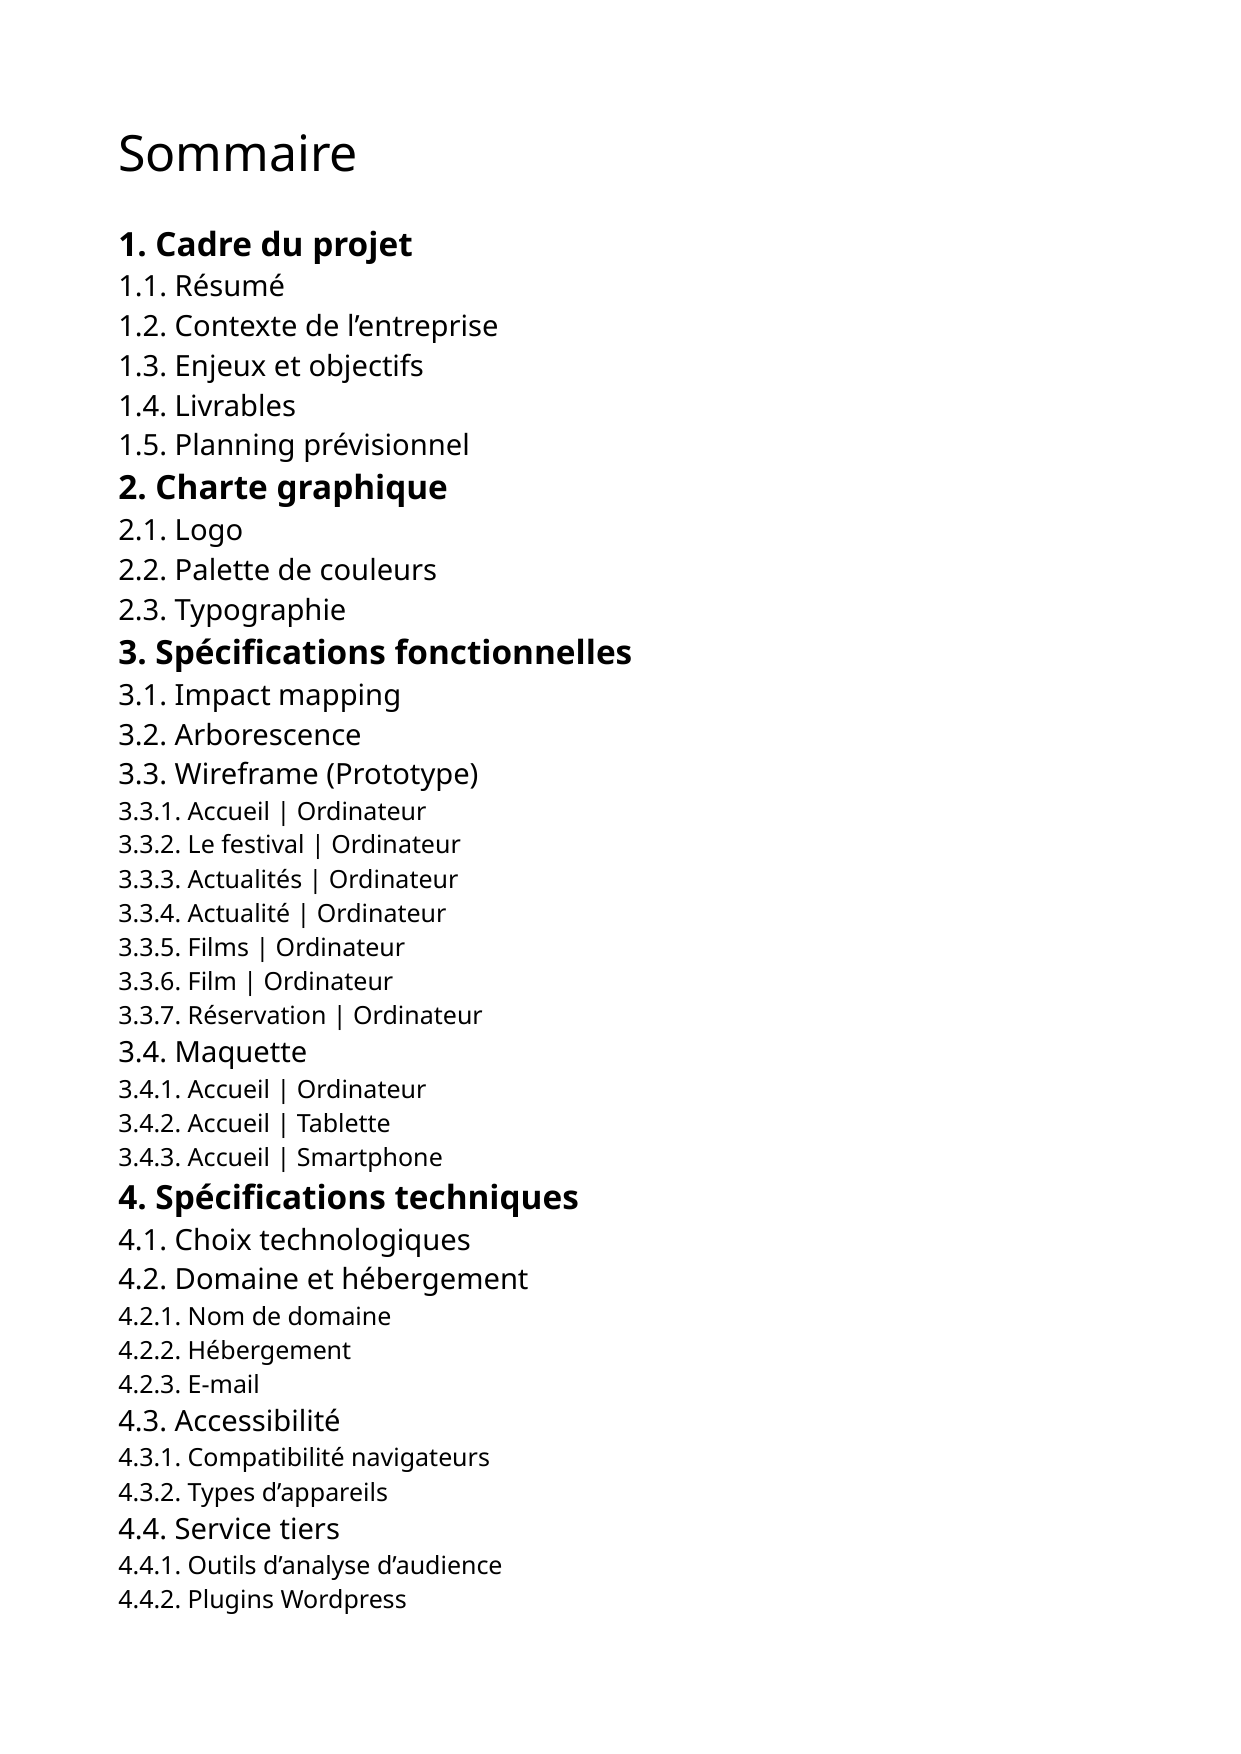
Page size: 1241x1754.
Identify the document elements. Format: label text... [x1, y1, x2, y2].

text 2.1. Logo [118, 509, 1122, 549]
text Sommaire [118, 118, 1122, 186]
text 2.2. Palette de couleurs [118, 549, 1122, 589]
text 3.4. Maquette [118, 1032, 1122, 1071]
text 1.2. Contexte de l’entreprise [118, 305, 1122, 345]
text 3.3.2. Le festival | Ordinateur [118, 827, 1122, 861]
text 3.3.1. Accueil | Ordinateur [118, 793, 1122, 827]
text 2.3. Typographie [118, 589, 1122, 629]
text 3.1. Impact mapping [118, 674, 1122, 714]
text 1.1. Résumé [118, 266, 1122, 305]
text 3.4.3. Accueil | Smartphone [118, 1139, 1122, 1173]
text 4. Spécifications techniques [118, 1173, 1122, 1219]
text 4.1. Choix technologiques [118, 1219, 1122, 1258]
text 3.3.3. Actualités | Ordinateur [118, 861, 1122, 895]
text 4.2.2. Hébergement [118, 1332, 1122, 1366]
text 3.3. Wireframe (Prototype) [118, 753, 1122, 793]
text 1.4. Livrables [118, 385, 1122, 424]
text 3.3.7. Réservation | Ordinateur [118, 997, 1122, 1032]
text 3.3.5. Films | Ordinateur [118, 929, 1122, 963]
text 4.3.1. Compatibilité navigateurs [118, 1440, 1122, 1474]
text 1.3. Enjeux et objectifs [118, 345, 1122, 385]
text 1.5. Planning prévisionnel [118, 424, 1122, 464]
text 4.4.1. Outils d’analyse d’audience [118, 1548, 1122, 1582]
text 4.2.3. E-mail [118, 1366, 1122, 1400]
text 4.3. Accessibilité [118, 1400, 1122, 1440]
text 4.4.2. Plugins Wordpress [118, 1582, 1122, 1616]
text 4.3.2. Types d’appareils [118, 1474, 1122, 1508]
text 3.4.1. Accueil | Ordinateur [118, 1071, 1122, 1105]
text 3.4.2. Accueil | Tablette [118, 1105, 1122, 1139]
text 1. Cadre du projet [118, 220, 1122, 266]
text 3.3.4. Actualité | Ordinateur [118, 895, 1122, 929]
text 4.2.1. Nom de domaine [118, 1298, 1122, 1332]
text 3. Spécifications fonctionnelles [118, 629, 1122, 674]
text 3.2. Arborescence [118, 714, 1122, 753]
text 4.4. Service tiers [118, 1508, 1122, 1548]
text 2. Charte graphique [118, 464, 1122, 509]
text 3.3.6. Film | Ordinateur [118, 963, 1122, 997]
text 4.2. Domaine et hébergement [118, 1258, 1122, 1298]
